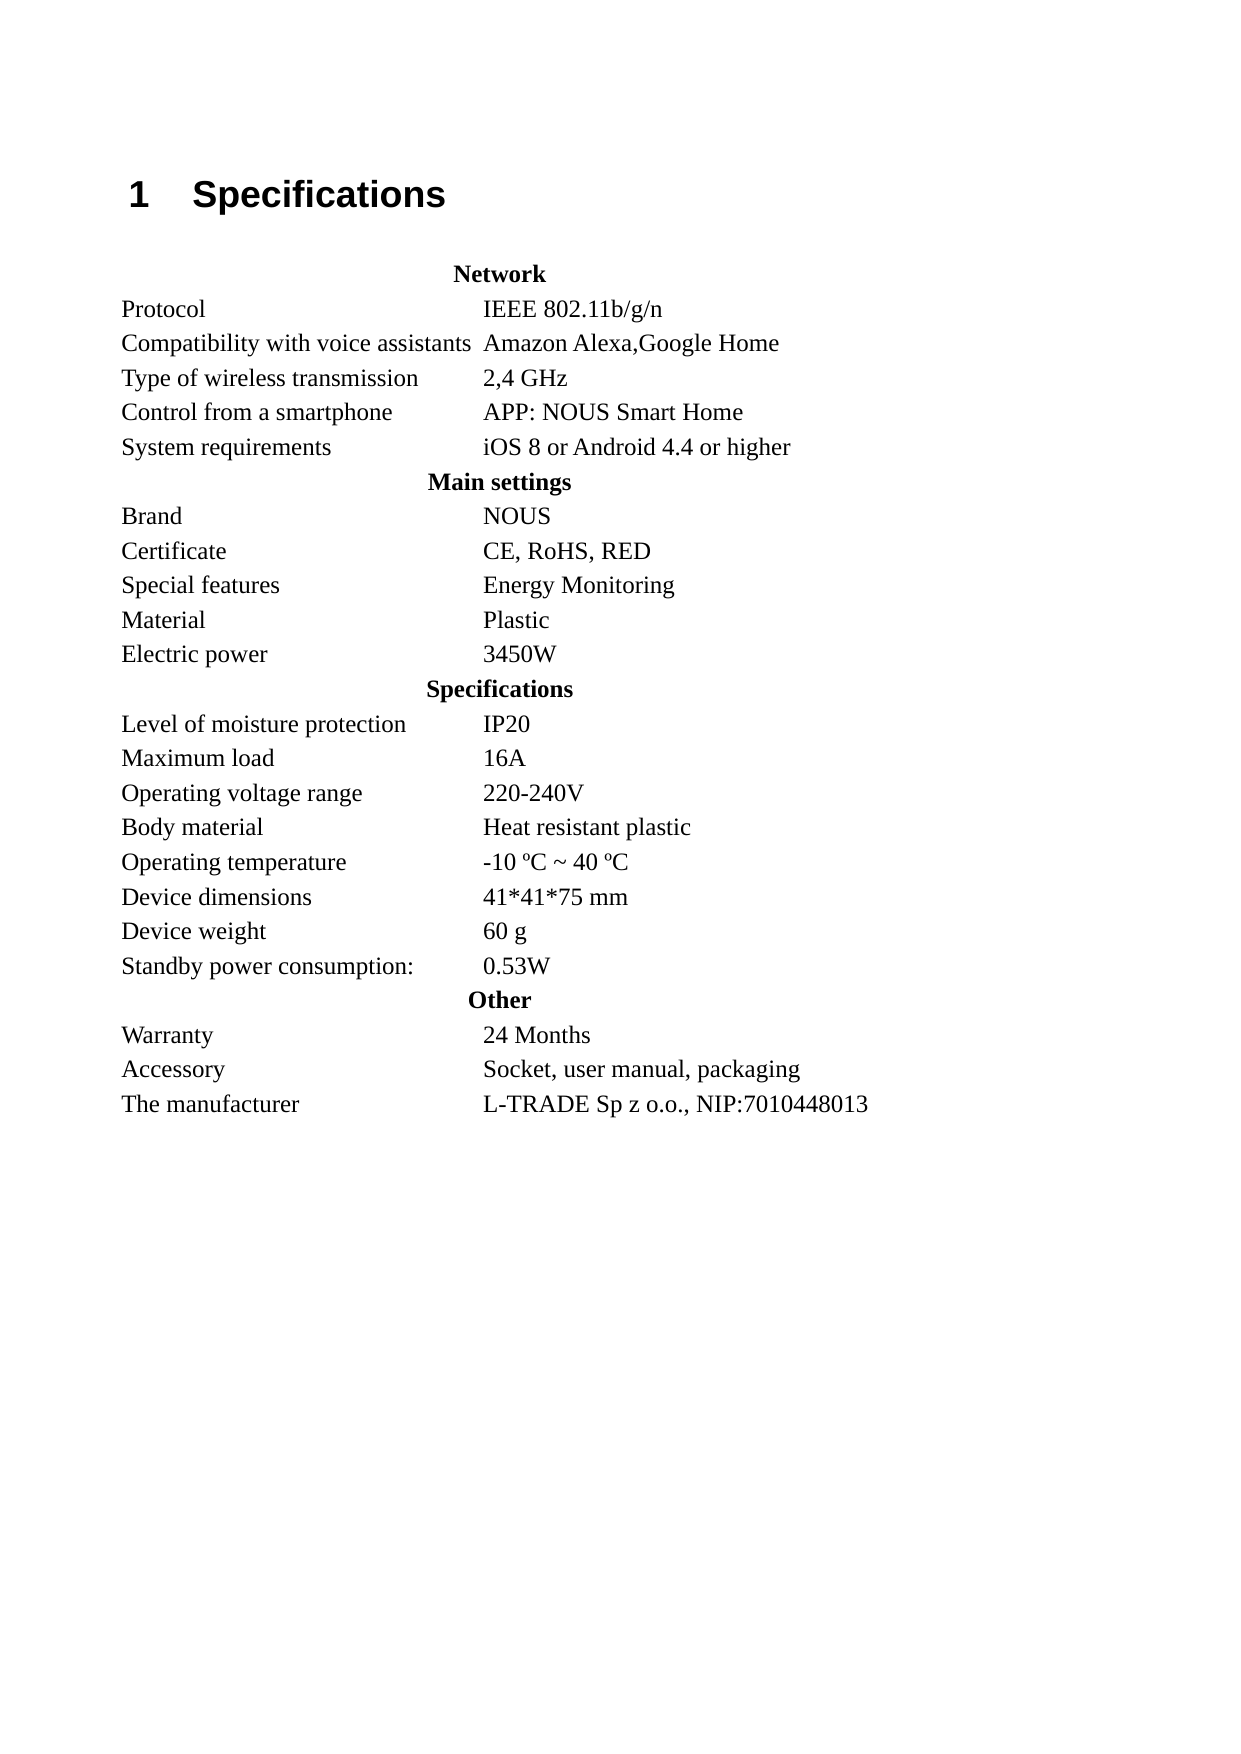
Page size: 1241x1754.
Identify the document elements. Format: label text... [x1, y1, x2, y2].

table_cell Accessory [118, 1052, 480, 1086]
table_cell 0.53W [480, 948, 881, 982]
table_cell IP20 [480, 706, 881, 740]
table_cell IEEE 802.11b/g/n [480, 291, 881, 325]
table_cell Body material [118, 810, 480, 844]
table_cell -10 ºC ~ 40 ºC [480, 844, 881, 879]
table_cell Operating voltage range [118, 775, 480, 809]
table_cell Operating temperature [118, 844, 480, 879]
table_cell 60 g [480, 913, 881, 948]
table_cell NOUS [480, 498, 881, 533]
table_cell 220-240V [480, 775, 881, 809]
table_cell 3450W [480, 637, 881, 671]
subtitle Specifications [118, 172, 1122, 215]
table_cell Material [118, 602, 480, 637]
table_cell APP: NOUS Smart Home [480, 395, 881, 429]
table_cell Heat resistant plastic [480, 810, 881, 844]
table_cell Socket, user manual, packaging [480, 1052, 881, 1086]
table_cell Device dimensions [118, 879, 480, 913]
table_cell Type of wireless transmission [118, 360, 480, 394]
table_cell System requirements [118, 429, 480, 464]
table_cell Electric power [118, 637, 480, 671]
table_cell L-TRADE Sp z o.o., NIP:7010448013 [480, 1086, 881, 1121]
table_cell Warranty [118, 1017, 480, 1052]
table_cell Main settings [118, 464, 881, 498]
table_cell Device weight [118, 913, 480, 948]
table_cell Protocol [118, 291, 480, 325]
table_cell Special features [118, 568, 480, 602]
table_cell 24 Months [480, 1017, 881, 1052]
table_cell 2,4 GHz [480, 360, 881, 394]
table_cell Other [118, 983, 881, 1017]
table_cell Plastic [480, 602, 881, 637]
table_cell Amazon Alexa,Google Home [480, 325, 881, 360]
table_cell The manufacturer [118, 1086, 480, 1121]
table_cell Energy Monitoring [480, 568, 881, 602]
table_cell Specifications [118, 671, 881, 706]
table_cell iOS 8 or Android 4.4 or higher [480, 429, 881, 464]
table_cell Maximum load [118, 740, 480, 775]
table_cell Standby power consumption: [118, 948, 480, 982]
table_cell Certificate [118, 533, 480, 567]
table_cell 41*41*75 mm [480, 879, 881, 913]
table_cell CE, RoHS, RED [480, 533, 881, 567]
table_cell Brand [118, 498, 480, 533]
table_cell 16A [480, 740, 881, 775]
table_cell Level of moisture protection [118, 706, 480, 740]
table_cell Compatibility with voice assistants [118, 325, 480, 360]
table_cell Control from a smartphone [118, 395, 480, 429]
table_header Network [118, 256, 881, 291]
